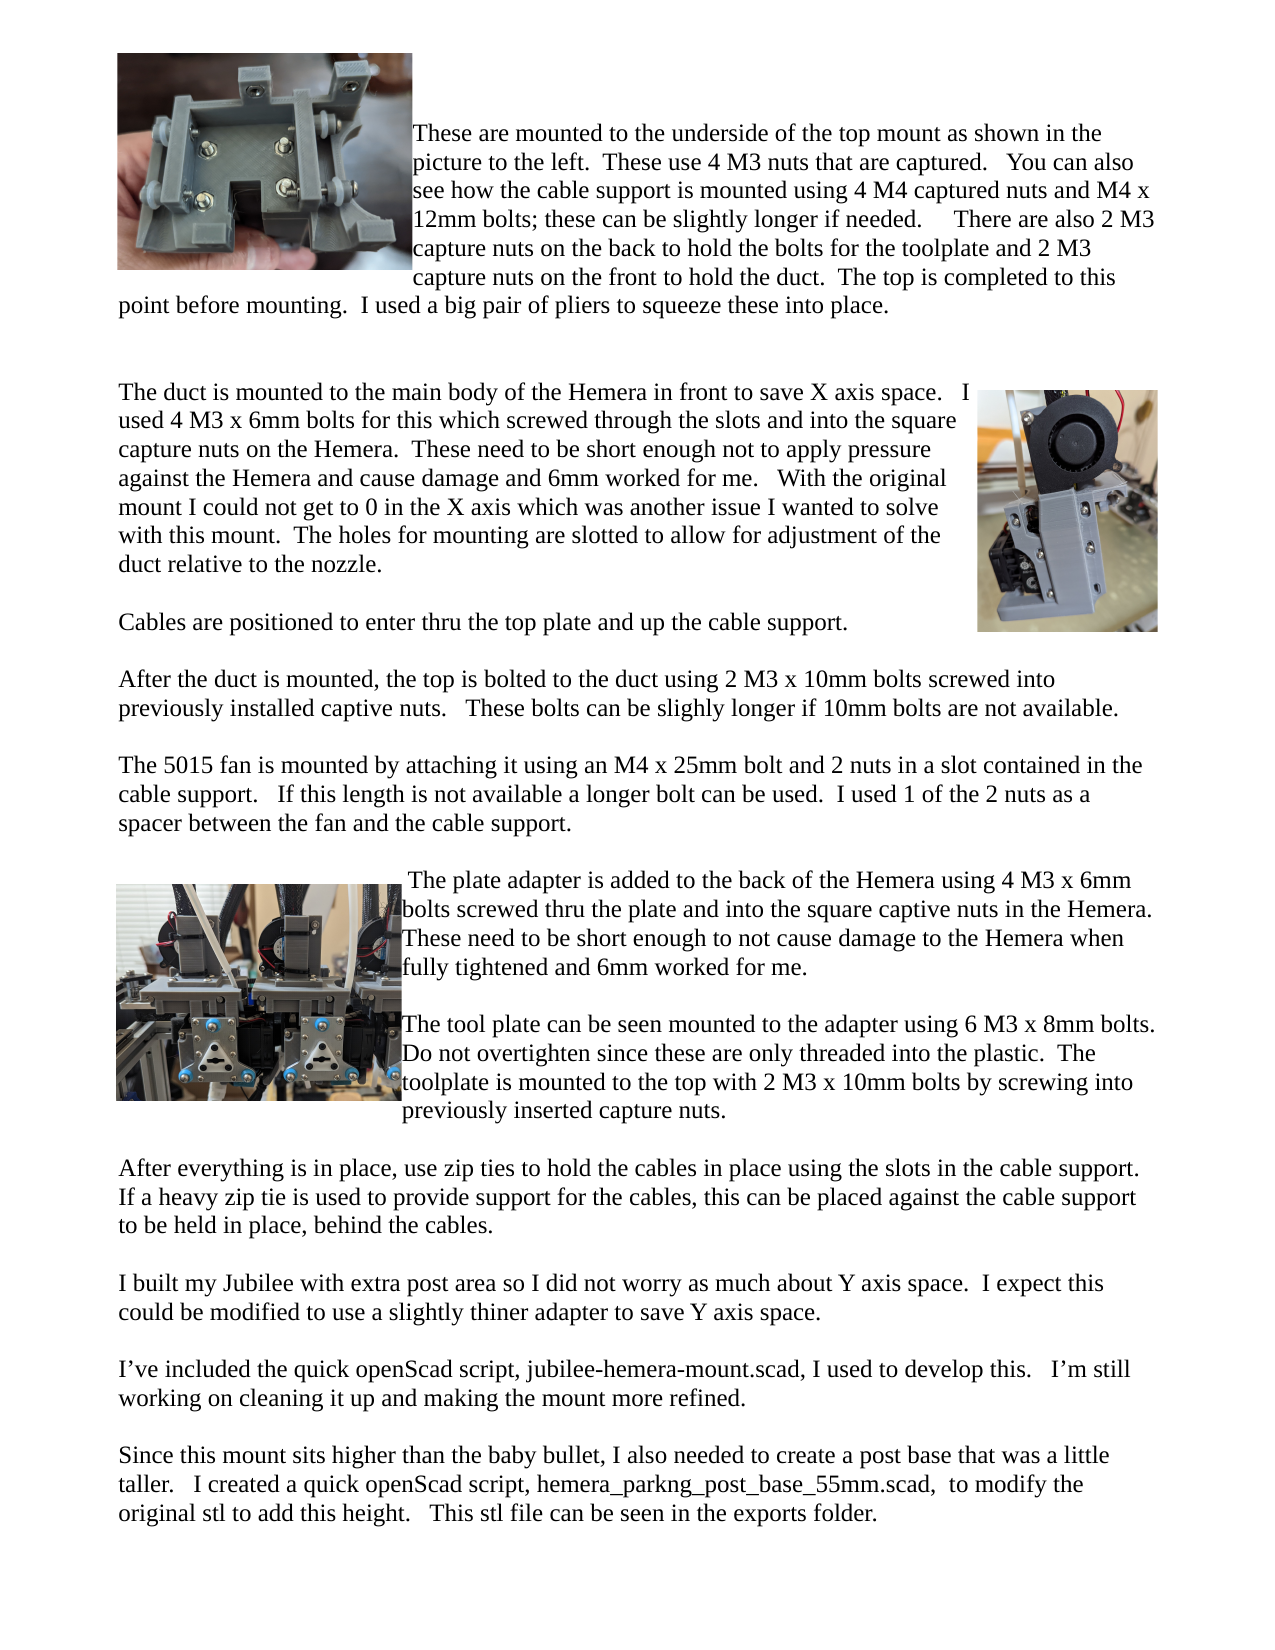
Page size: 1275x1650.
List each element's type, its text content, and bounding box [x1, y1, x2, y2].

text The 5015 fan is mounted by attaching it using an M4 x 25mm bolt and 2 nuts in a slot contained in the cable support. If this length is not available a longer bolt can be used. I used 1 of the 2 nuts as a spacer between the fan and the cable support. [118, 751, 1157, 837]
text After the duct is mounted, the top is bolted to the duct using 2 M3 x 10mm bolts screwed into previously installed captive nuts. These bolts can be slighly longer if 10mm bolts are not available. [118, 664, 1157, 722]
picture [116, 884, 402, 1101]
text Since this mount sits higher than the baby bullet, I also needed to create a post base that was a little taller. I created a quick openScad script, hemera_parkng_post_base_55mm.scad, to modify the original stl to add this height. This stl file can be seen in the exports folder. [118, 1441, 1157, 1527]
text I built my Jubilee with extra post area so I did not worry as much about Y axis space. I expect this could be modified to use a slightly thiner adapter to save Y axis space. [118, 1268, 1157, 1326]
text The plate adapter is added to the back of the Hemera using 4 M3 x 6mm bolts screwed thru the plate and into the square captive nuts in the Hemera. These need to be short enough to not cause damage to the Hemera when fully tightened and 6mm worked for me. [118, 866, 1157, 981]
text The tool plate can be seen mounted to the adapter using 6 M3 x 8mm bolts. Do not overtighten since these are only threaded into the plastic. The toolplate is mounted to the top with 2 M3 x 10mm bolts by screwing into previously inserted capture nuts. [118, 1009, 1157, 1124]
text Cables are positioned to enter thru the top plate and up the cable support. [118, 607, 1157, 636]
picture [117, 53, 413, 270]
text These are mounted to the underside of the top mount as shown in the picture to the left. These use 4 M3 nuts that are captured. You can also see how the cable support is mounted using 4 M4 captured nuts and M4 x 12mm bolts; these can be slightly longer if needed. There are also 2 M3 capture nuts on the back to hold the bolts for the toolplate and 2 M3 capture nuts on the front to hold the duct. The top is completed to this point before mounting. I used a big pair of pliers to squeeze these into place. [118, 118, 1157, 319]
picture [977, 390, 1158, 632]
text I’ve included the quick openScad script, jubilee-hemera-mount.scad, I used to develop this. I’m still working on cleaning it up and making the mount more refined. [118, 1354, 1157, 1412]
text After everything is in place, use zip ties to hold the cables in place using the slots in the cable support. If a heavy zip tie is used to provide support for the cables, this can be placed against the cable support to be held in place, behind the cables. [118, 1153, 1157, 1239]
text The duct is mounted to the main body of the Hemera in front to save X axis space. I used 4 M3 x 6mm bolts for this which screwed through the slots and into the square capture nuts on the Hemera. These need to be short enough not to apply pressure against the Hemera and cause damage and 6mm worked for me. With the original mount I could not get to 0 in the X axis which was another issue I wanted to solve with this mount. The holes for mounting are slotted to allow for adjustment of the duct relative to the nozzle. [118, 377, 1157, 578]
